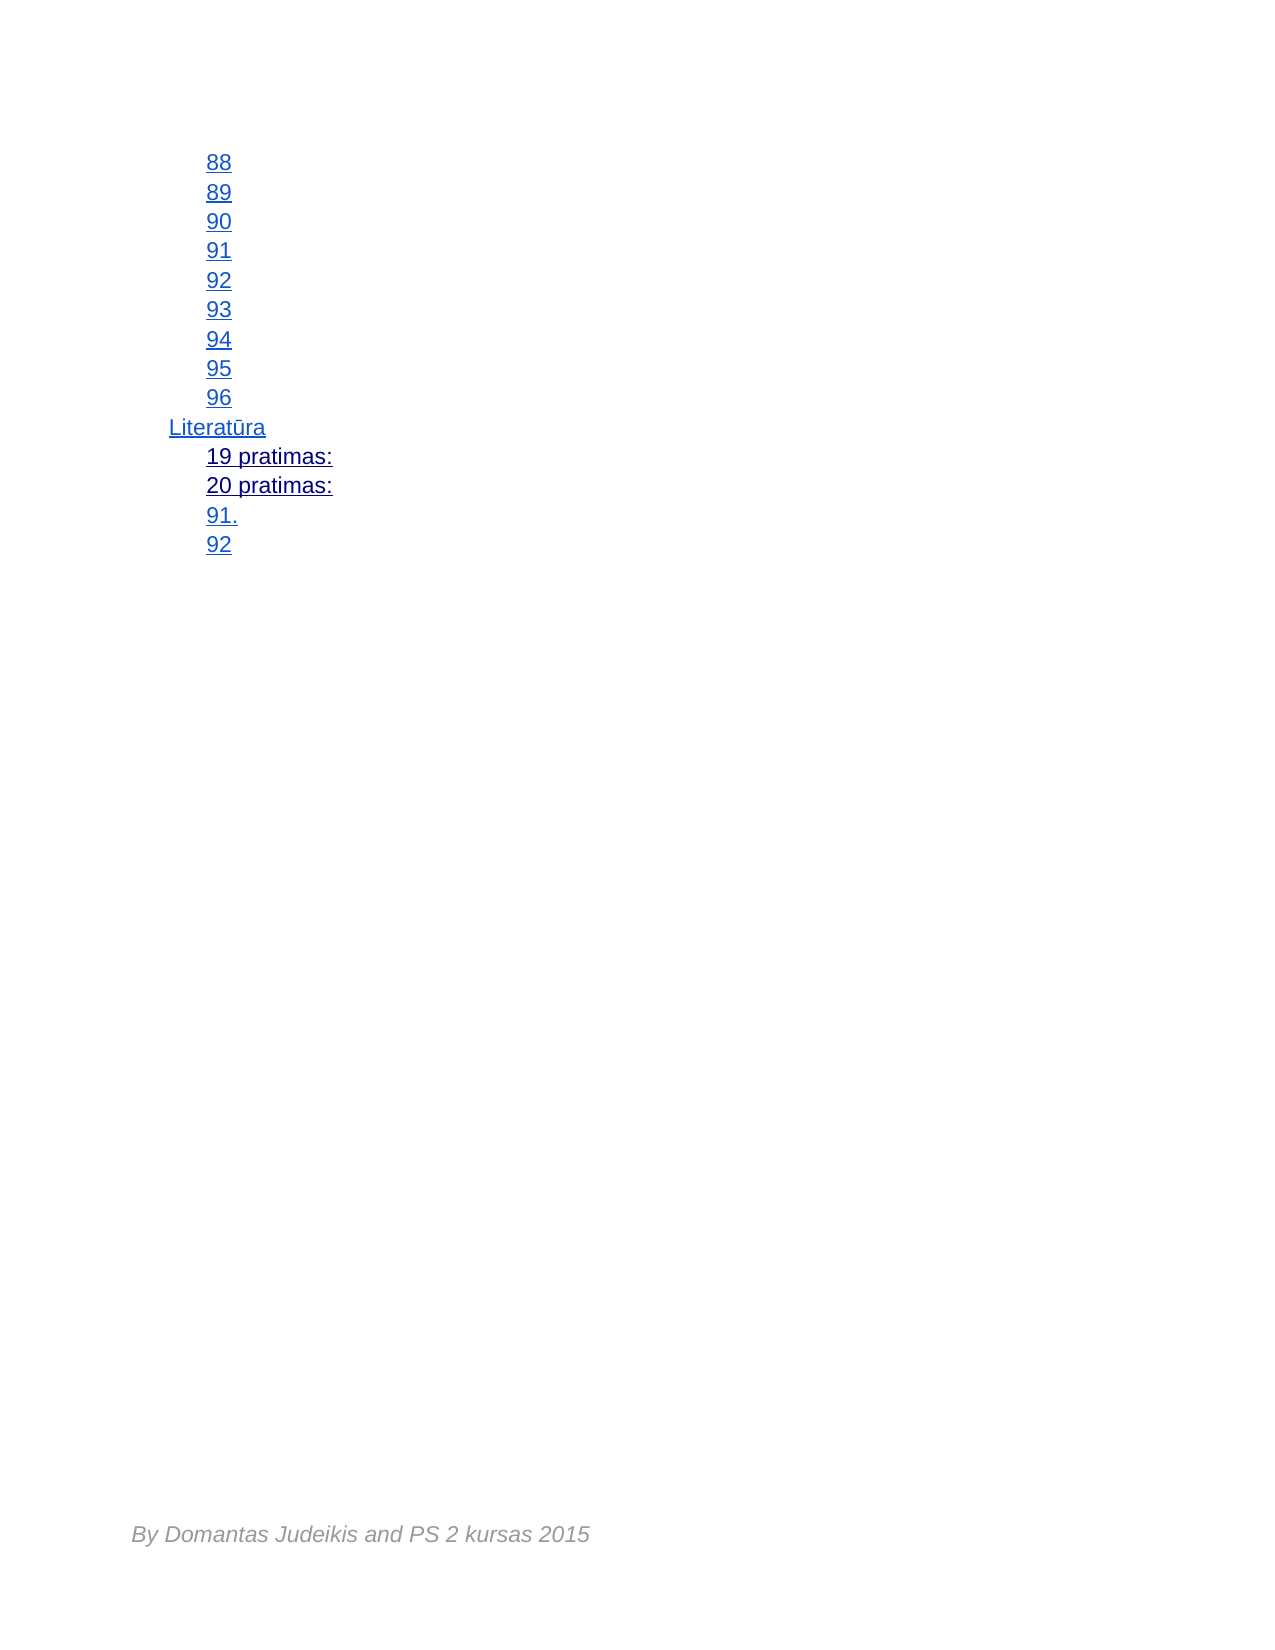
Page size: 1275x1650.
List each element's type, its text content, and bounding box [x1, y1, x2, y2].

text 93 [206, 297, 1144, 322]
text 92 [206, 532, 1144, 557]
text 92 [206, 267, 1144, 293]
text 90 [206, 209, 1144, 234]
text Literatūra [169, 414, 1144, 440]
text 94 [206, 326, 1144, 352]
text 19 pratimas: [206, 444, 1144, 469]
text 95 [206, 356, 1144, 381]
text 88 [206, 150, 1144, 176]
text 91. [206, 502, 1144, 528]
text 91 [206, 238, 1144, 264]
text 89 [206, 179, 1144, 205]
text 20 pratimas: [206, 473, 1144, 499]
text 96 [206, 385, 1144, 411]
